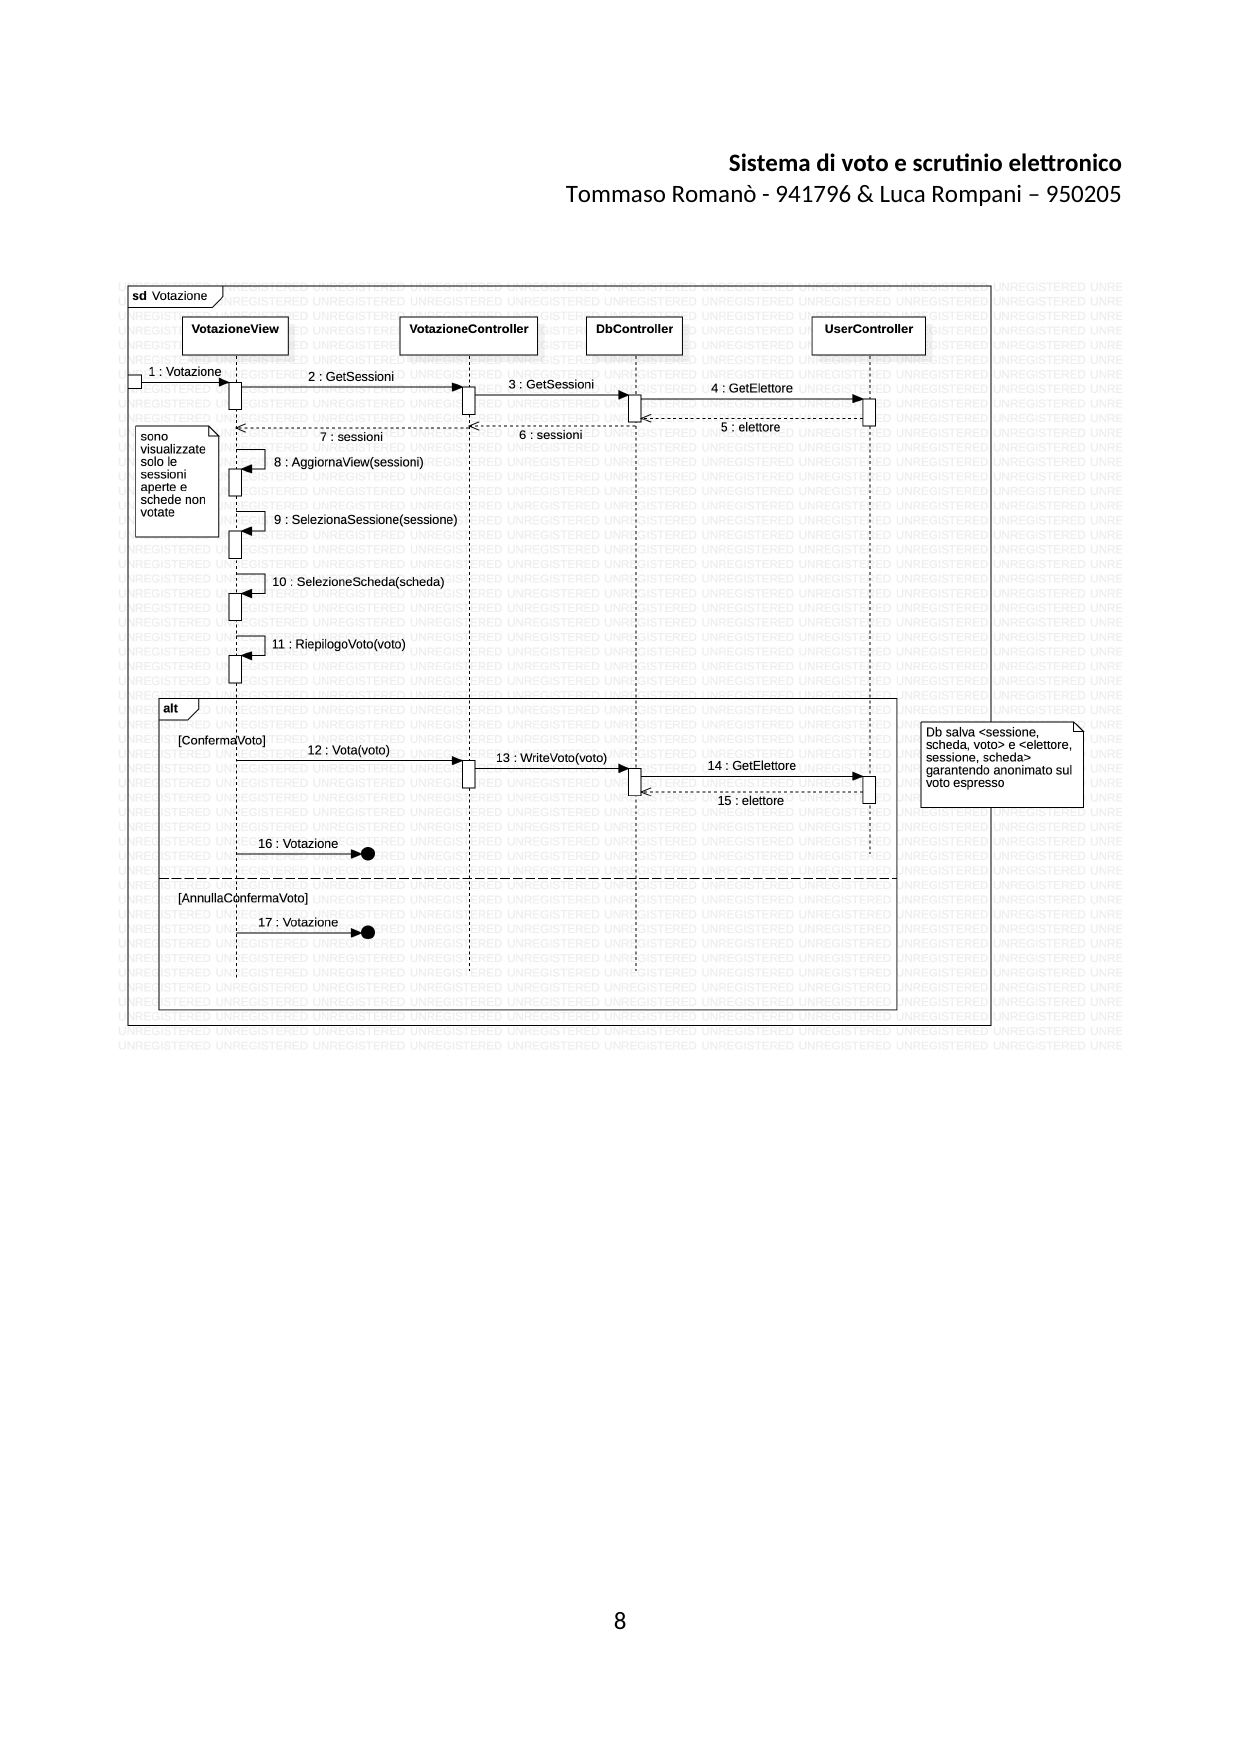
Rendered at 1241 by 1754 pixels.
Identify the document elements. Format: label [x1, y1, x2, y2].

picture [118, 276, 1123, 1064]
